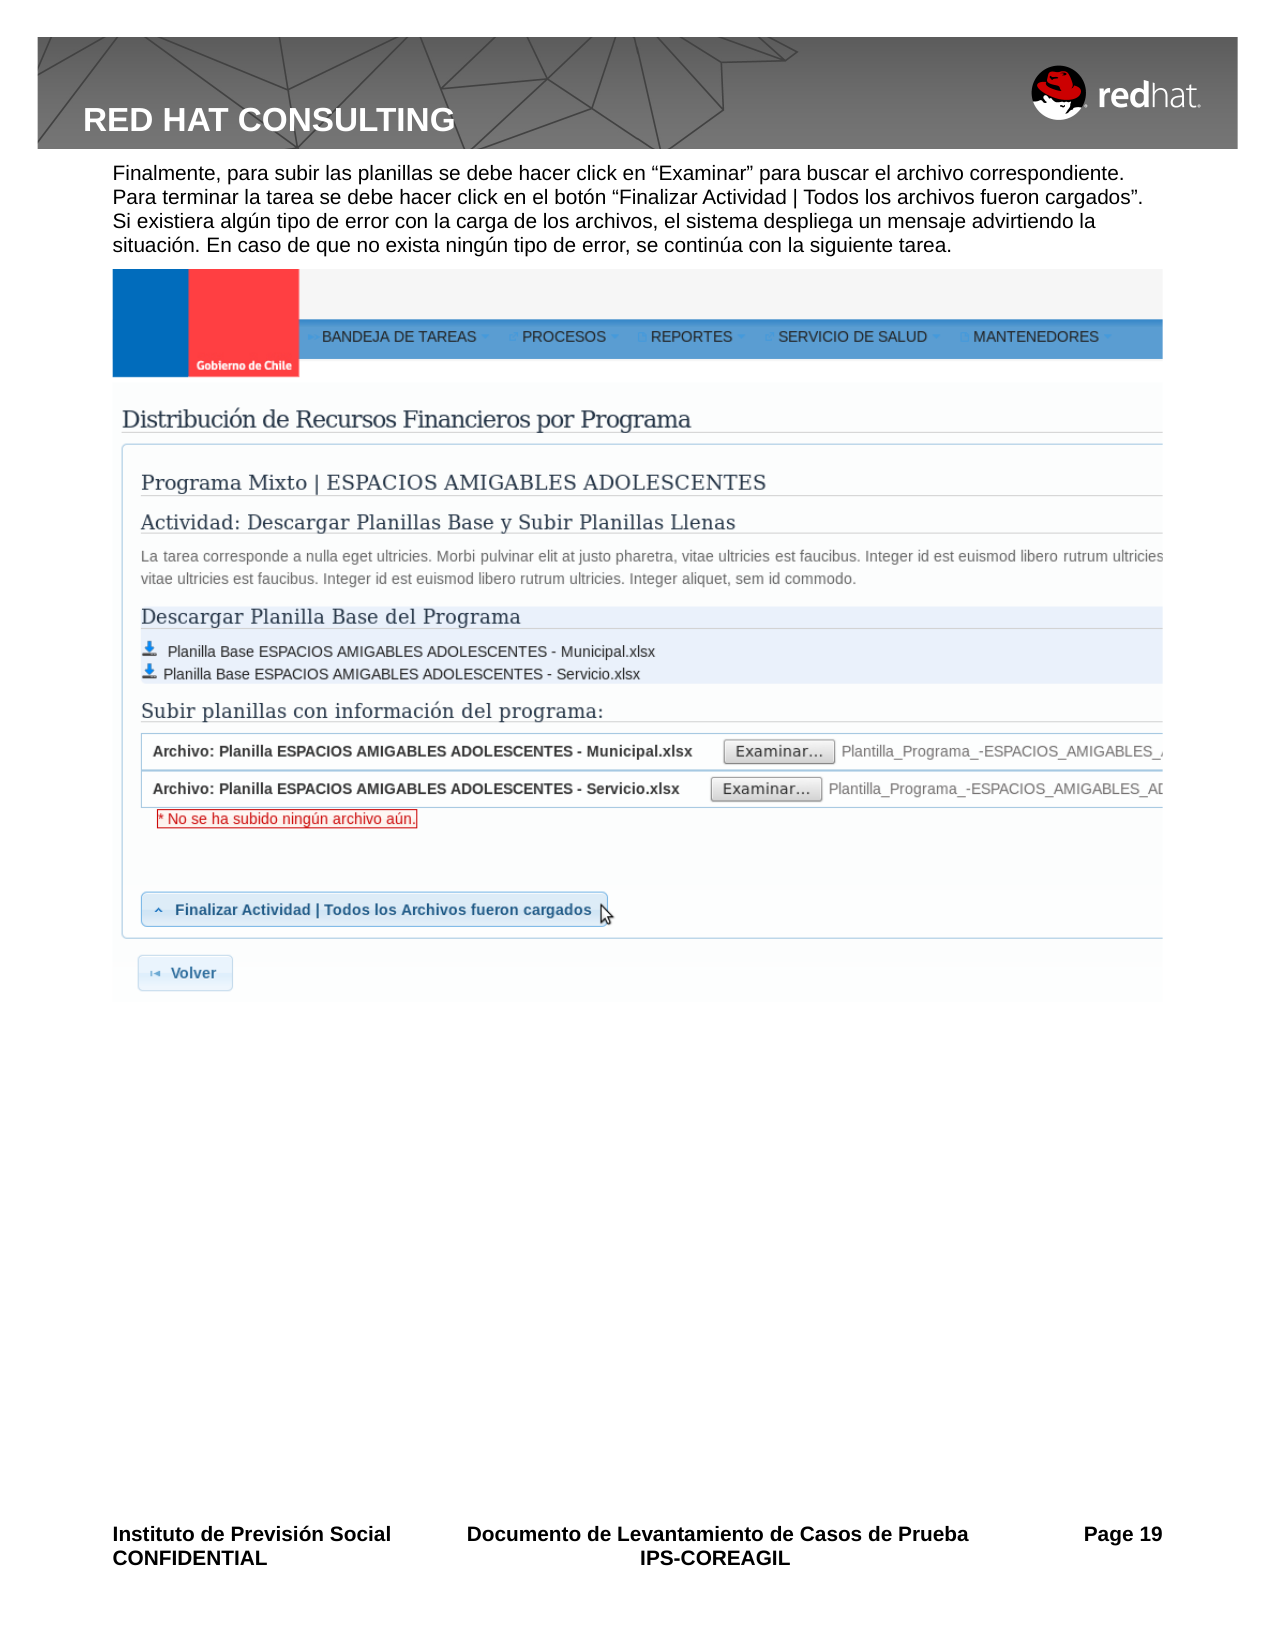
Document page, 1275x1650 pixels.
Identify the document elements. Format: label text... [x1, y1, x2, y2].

picture [112, 269, 1163, 1002]
picture [37, 37, 1238, 149]
text Finalmente, para subir las planillas se debe hacer click en “Examinar” para buscar el archivo correspondiente. Para terminar la tarea se debe hacer click en el botón “Finalizar Actividad | Todos los archivos fueron cargados”. Si existiera algún tipo de error con la carga de los archivos, el sistema despliega un mensaje advirtiendo la situación. En caso de que no exista ningún tipo de error, se continúa con la siguiente tarea. [112, 161, 1162, 257]
